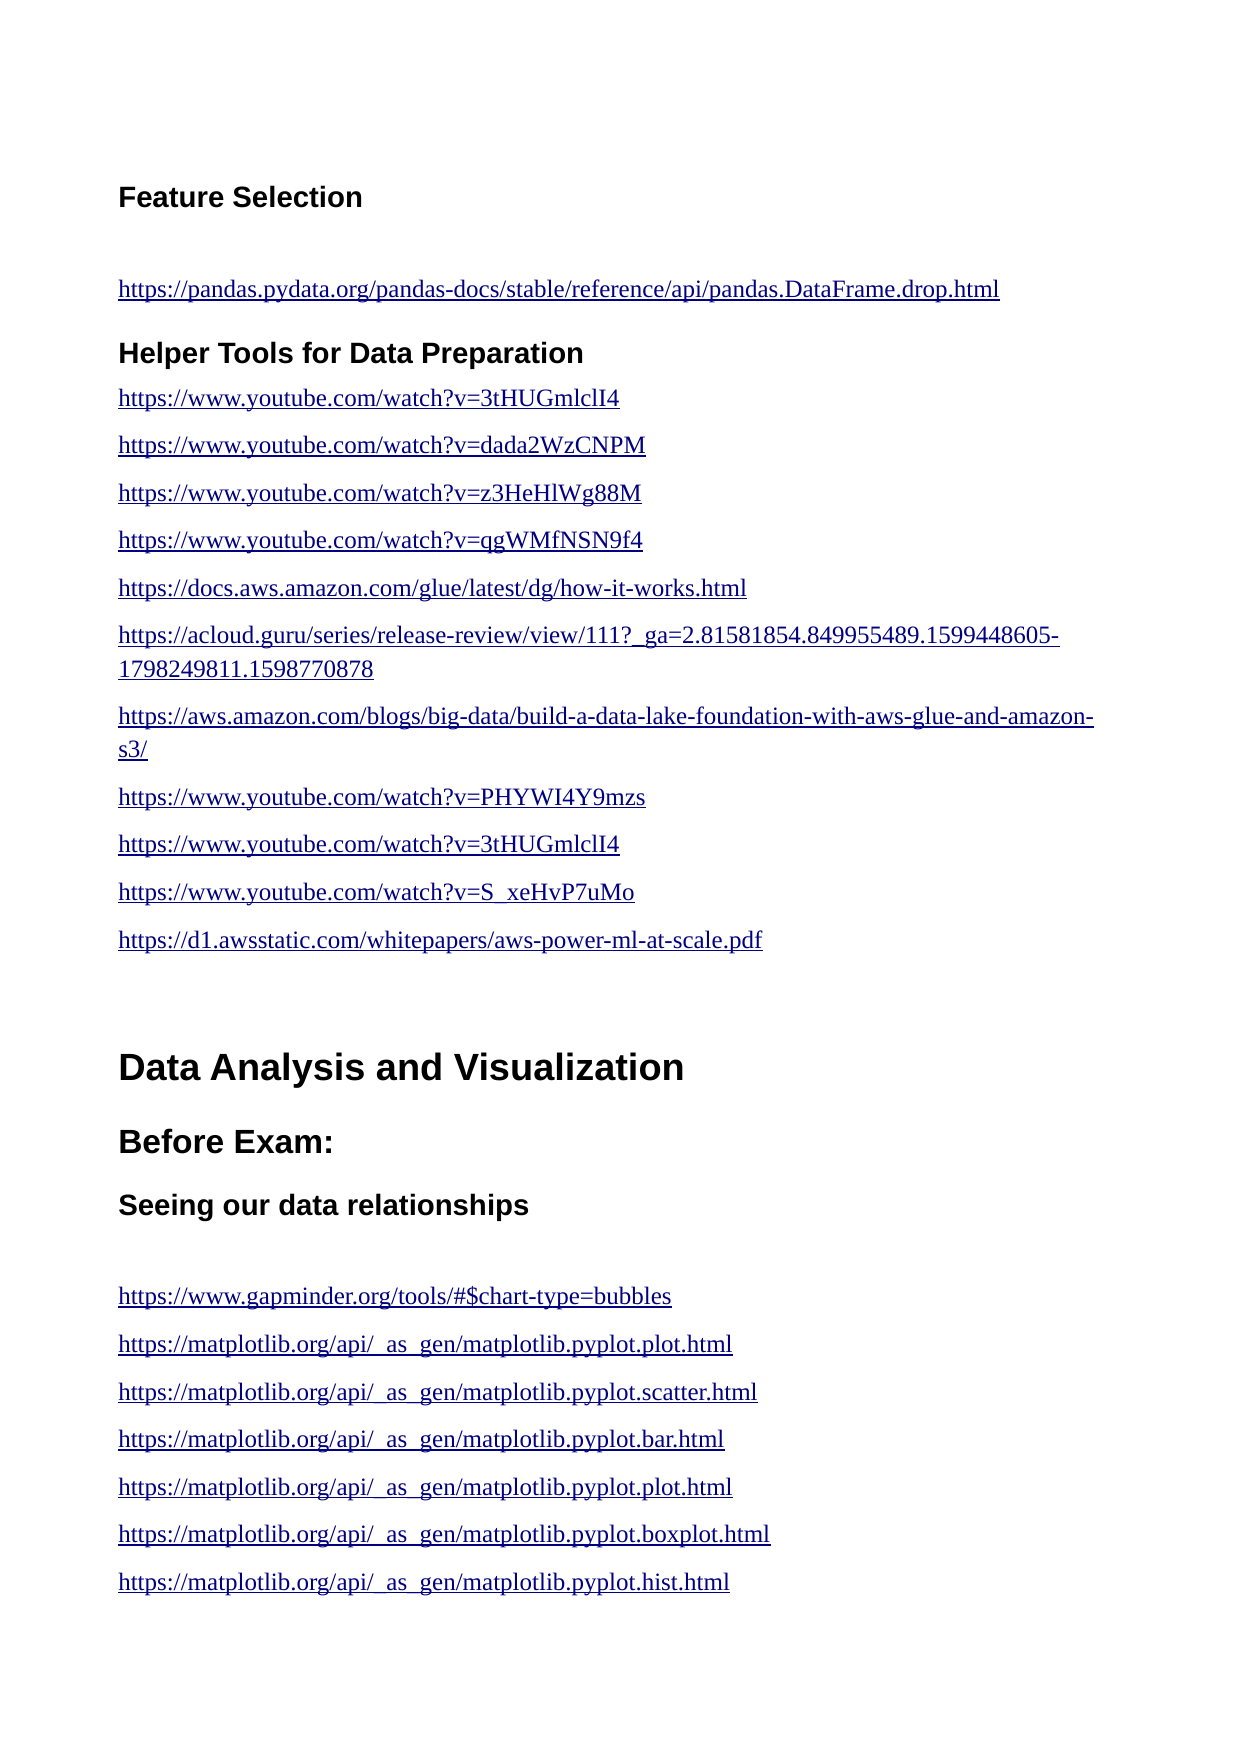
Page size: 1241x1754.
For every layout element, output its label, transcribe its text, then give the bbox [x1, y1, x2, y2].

text https://aws.amazon.com/blogs/big-data/build-a-data-lake-foundation-with-aws-glue-and-amazon-s3/ [118, 701, 1122, 763]
text https://www.youtube.com/watch?v=S_xeHvP7uMo [118, 877, 1122, 906]
text https://www.youtube.com/watch?v=PHYWI4Y9mzs [118, 782, 1122, 811]
subtitle Before Exam: [118, 1122, 1122, 1161]
subtitle Seeing our data relationships [118, 1188, 1122, 1221]
text https://www.youtube.com/watch?v=dada2WzCNPM [118, 430, 1122, 459]
subtitle Feature Selection [118, 180, 1122, 214]
text https://www.gapminder.org/tools/#$chart-type=bubbles [118, 1281, 1122, 1310]
text https://d1.awsstatic.com/whitepapers/aws-power-ml-at-scale.pdf [118, 925, 1122, 953]
text https://matplotlib.org/api/_as_gen/matplotlib.pyplot.boxplot.html [118, 1519, 1122, 1548]
text https://matplotlib.org/api/_as_gen/matplotlib.pyplot.scatter.html [118, 1377, 1122, 1405]
text https://www.youtube.com/watch?v=z3HeHlWg88M [118, 478, 1122, 507]
text https://matplotlib.org/api/_as_gen/matplotlib.pyplot.hist.html [118, 1567, 1122, 1596]
text https://docs.aws.amazon.com/glue/latest/dg/how-it-works.html [118, 573, 1122, 602]
text https://www.youtube.com/watch?v=3tHUGmlclI4 [118, 383, 1122, 411]
text https://acloud.guru/series/release-review/view/111?_ga=2.81581854.849955489.1599448605-1798249811.1598770878 [118, 621, 1122, 682]
text https://www.youtube.com/watch?v=qgWMfNSN9f4 [118, 525, 1122, 554]
subtitle Helper Tools for Data Preparation [118, 336, 1122, 370]
text https://matplotlib.org/api/_as_gen/matplotlib.pyplot.plot.html [118, 1472, 1122, 1501]
text https://matplotlib.org/api/_as_gen/matplotlib.pyplot.bar.html [118, 1424, 1122, 1453]
subtitle Data Analysis and Visualization [118, 1045, 1122, 1088]
text https://matplotlib.org/api/_as_gen/matplotlib.pyplot.plot.html [118, 1329, 1122, 1358]
text https://pandas.pydata.org/pandas-docs/stable/reference/api/pandas.DataFrame.drop.html [118, 274, 1122, 303]
text https://www.youtube.com/watch?v=3tHUGmlclI4 [118, 829, 1122, 858]
